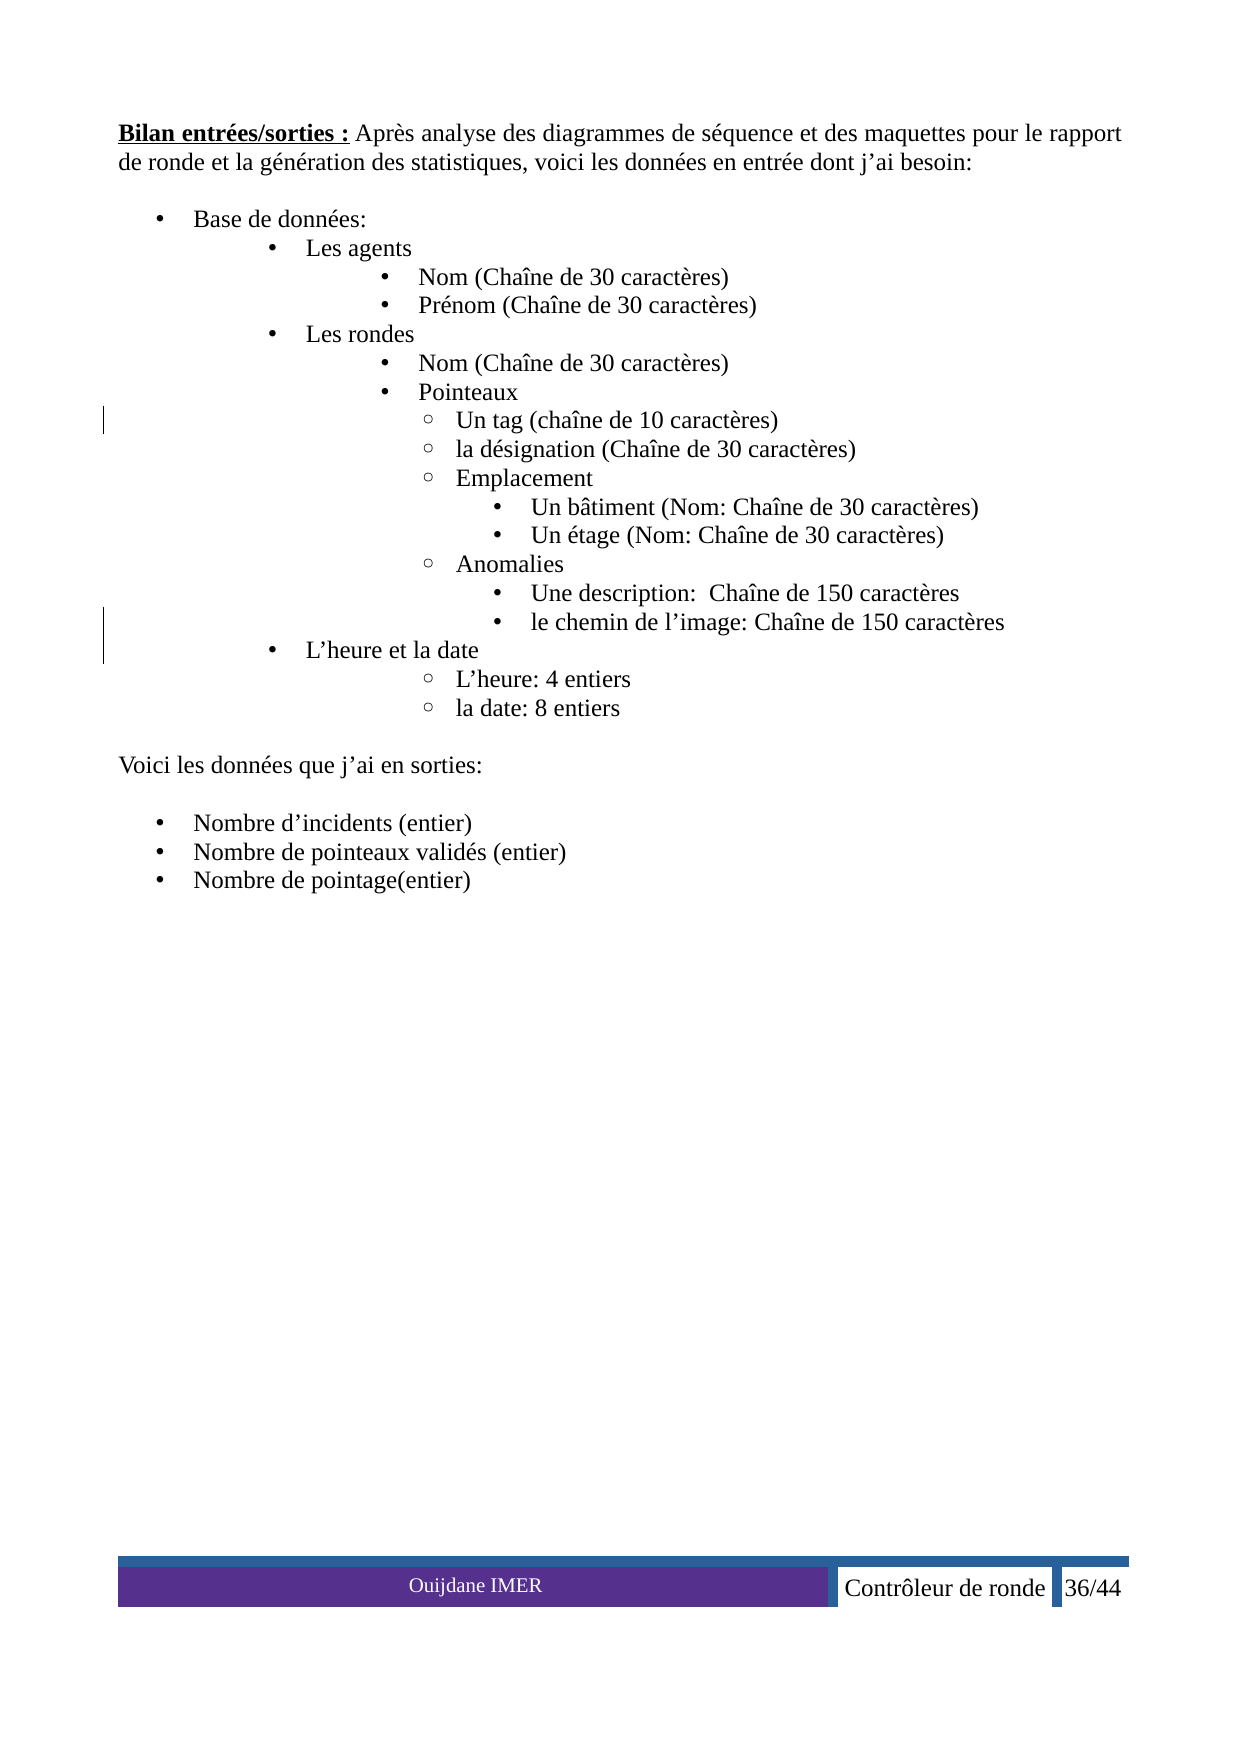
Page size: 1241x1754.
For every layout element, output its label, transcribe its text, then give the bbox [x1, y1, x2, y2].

list Un tag (chaîne de 10 caractères) [418, 406, 1122, 434]
list la date: 8 entiers [418, 693, 1122, 722]
list la désignation (Chaîne de 30 caractères) [418, 434, 1122, 463]
list Base de données: [156, 204, 1122, 233]
list Les rondes [268, 319, 1122, 348]
list Un bâtiment (Nom: Chaîne de 30 caractères) [493, 492, 1122, 521]
list Les agents [268, 233, 1122, 262]
list Anomalies [418, 549, 1122, 578]
list L’heure: 4 entiers [418, 664, 1122, 693]
list Nombre de pointage(entier) [156, 866, 1122, 894]
list Pointeaux [381, 377, 1122, 406]
list Un étage (Nom: Chaîne de 30 caractères) [493, 521, 1122, 549]
text Voici les données que j’ai en sorties: [118, 751, 1122, 779]
list Nom (Chaîne de 30 caractères) [381, 262, 1122, 291]
list L’heure et la date [268, 636, 1122, 664]
list le chemin de l’image: Chaîne de 150 caractères [493, 607, 1122, 636]
list Nombre de pointeaux validés (entier) [156, 837, 1122, 866]
list Une description: Chaîne de 150 caractères [493, 578, 1122, 607]
list Prénom (Chaîne de 30 caractères) [381, 291, 1122, 319]
list Nom (Chaîne de 30 caractères) [381, 348, 1122, 377]
text Bilan entrées/sorties : Après analyse des diagrammes de séquence et des maquettes pour le rapport de ronde et la génération des statistiques, voici les données en entrée dont j’ai besoin: [118, 118, 1122, 176]
list Nombre d’incidents (entier) [156, 808, 1122, 837]
list Emplacement [418, 463, 1122, 492]
